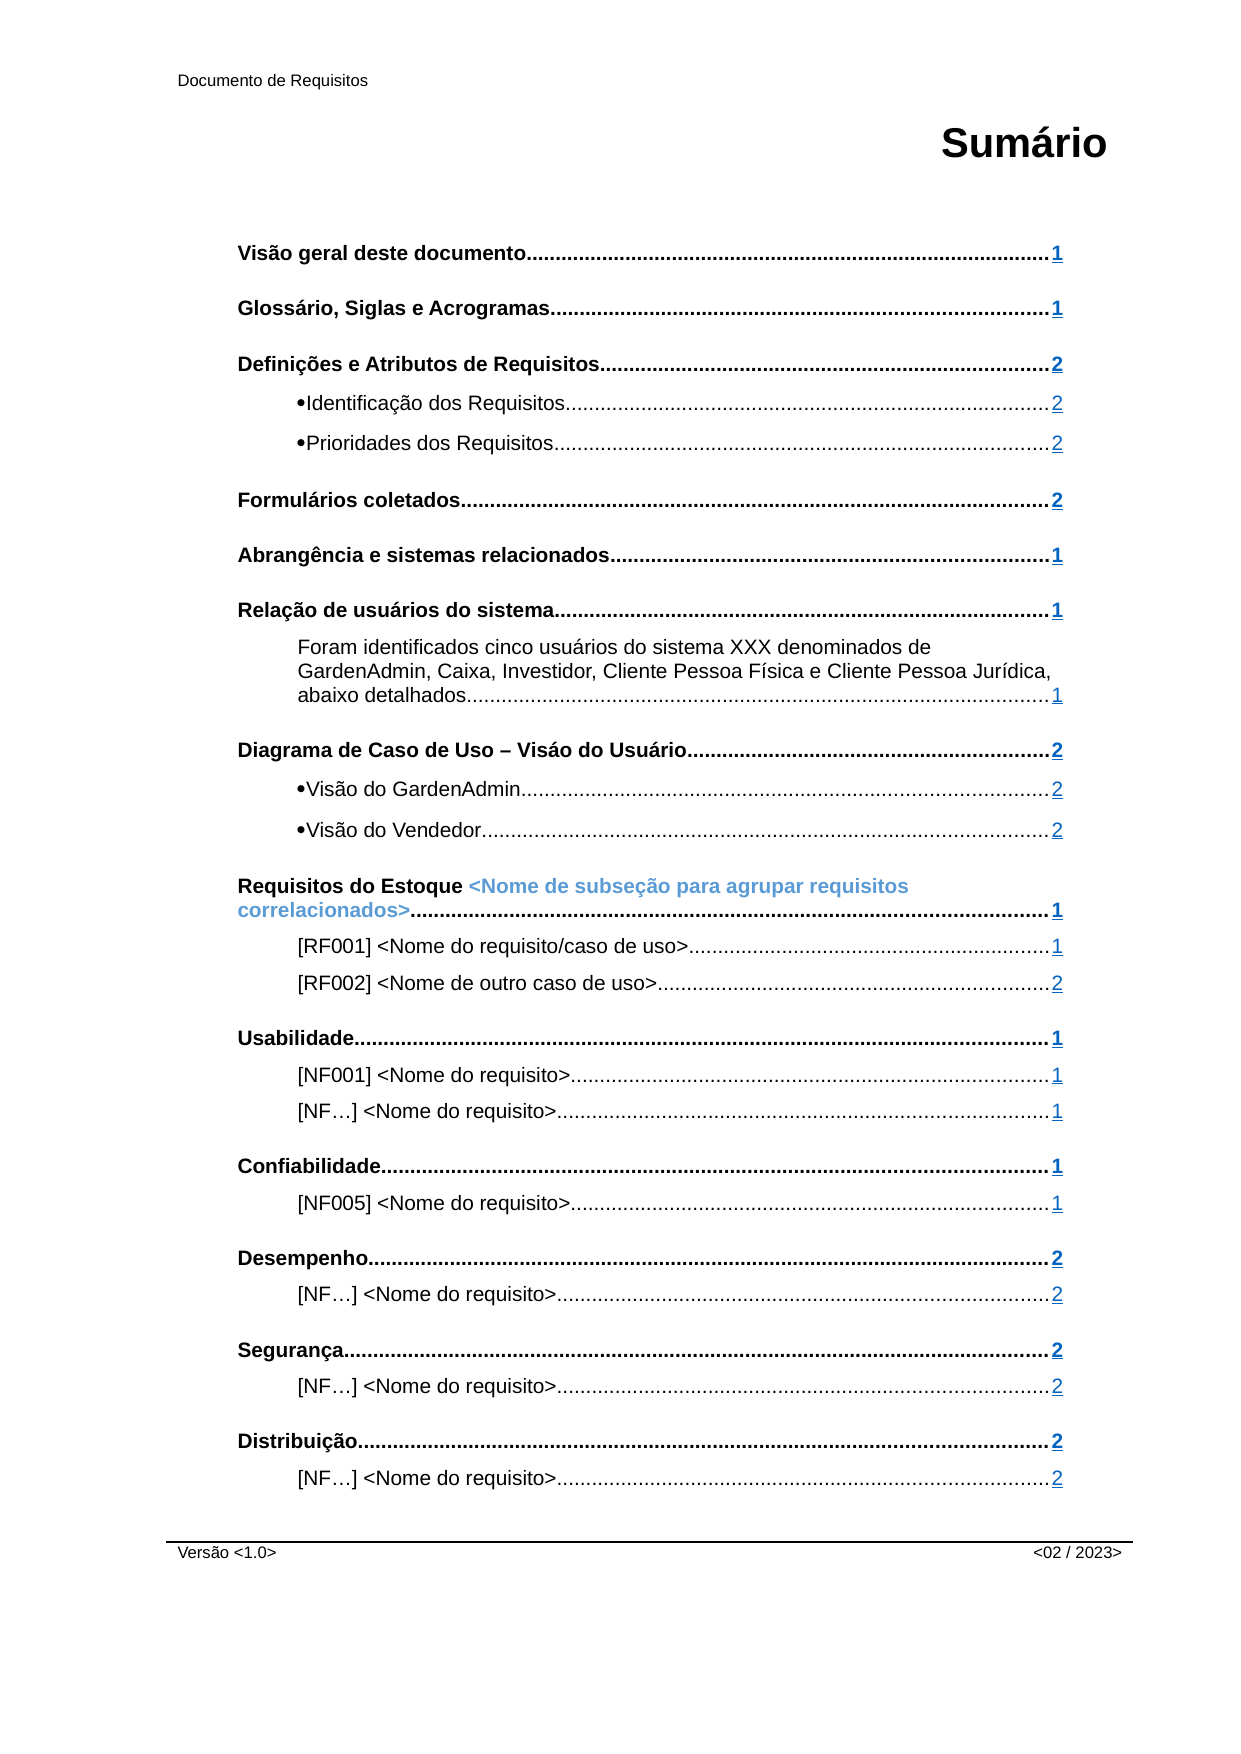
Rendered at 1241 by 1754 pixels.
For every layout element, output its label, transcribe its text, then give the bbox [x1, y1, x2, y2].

text  Visão do GardenAdmin 2 [297, 774, 1063, 802]
text Desempenho 2 [237, 1246, 1063, 1270]
text Foram identificados cinco usuários do sistema XXX denominados de GardenAdmin, Caixa, Investidor, Cliente Pessoa Física e Cliente Pessoa Jurídica, abaixo detalhados. 1 [297, 634, 1063, 706]
text Distribuição 2 [237, 1429, 1063, 1453]
text [NF005] <Nome do requisito> 1 [297, 1191, 1063, 1214]
text Visão geral deste documento 1 [237, 241, 1063, 265]
text [NF001] <Nome do requisito> 1 [297, 1062, 1063, 1086]
text  Visão do Vendedor 2 [297, 815, 1063, 843]
text  Prioridades dos Requisitos 2 [297, 428, 1063, 456]
text [NF…] <Nome do requisito> 2 [297, 1374, 1063, 1398]
text Definições e Atributos de Requisitos 2 [237, 351, 1063, 375]
text Sumário [177, 118, 1107, 166]
text [NF…] <Nome do requisito> 2 [297, 1466, 1063, 1489]
text Glossário, Siglas e Acrogramas 1 [237, 296, 1063, 320]
text Abrangência e sistemas relacionados 1 [237, 543, 1063, 567]
text Confiabilidade 1 [237, 1154, 1063, 1178]
text [NF…] <Nome do requisito> 2 [297, 1282, 1063, 1306]
text [NF…] <Nome do requisito> 1 [297, 1099, 1063, 1123]
text Segurança 2 [237, 1337, 1063, 1361]
text Relação de usuários do sistema 1 [237, 598, 1063, 622]
text [RF001] <Nome do requisito/caso de uso> 1 [297, 934, 1063, 958]
text  Identificação dos Requisitos 2 [297, 388, 1063, 416]
text Requisitos do Estoque <Nome de subseção para agrupar requisitos correlacionados> 1 [237, 874, 1063, 922]
text Usabilidade 1 [237, 1026, 1063, 1050]
text Formulários coletados 2 [237, 488, 1063, 512]
text Diagrama de Caso de Uso – Visáo do Usuário 2 [237, 738, 1063, 762]
text [RF002] <Nome de outro caso de uso> 2 [297, 971, 1063, 995]
